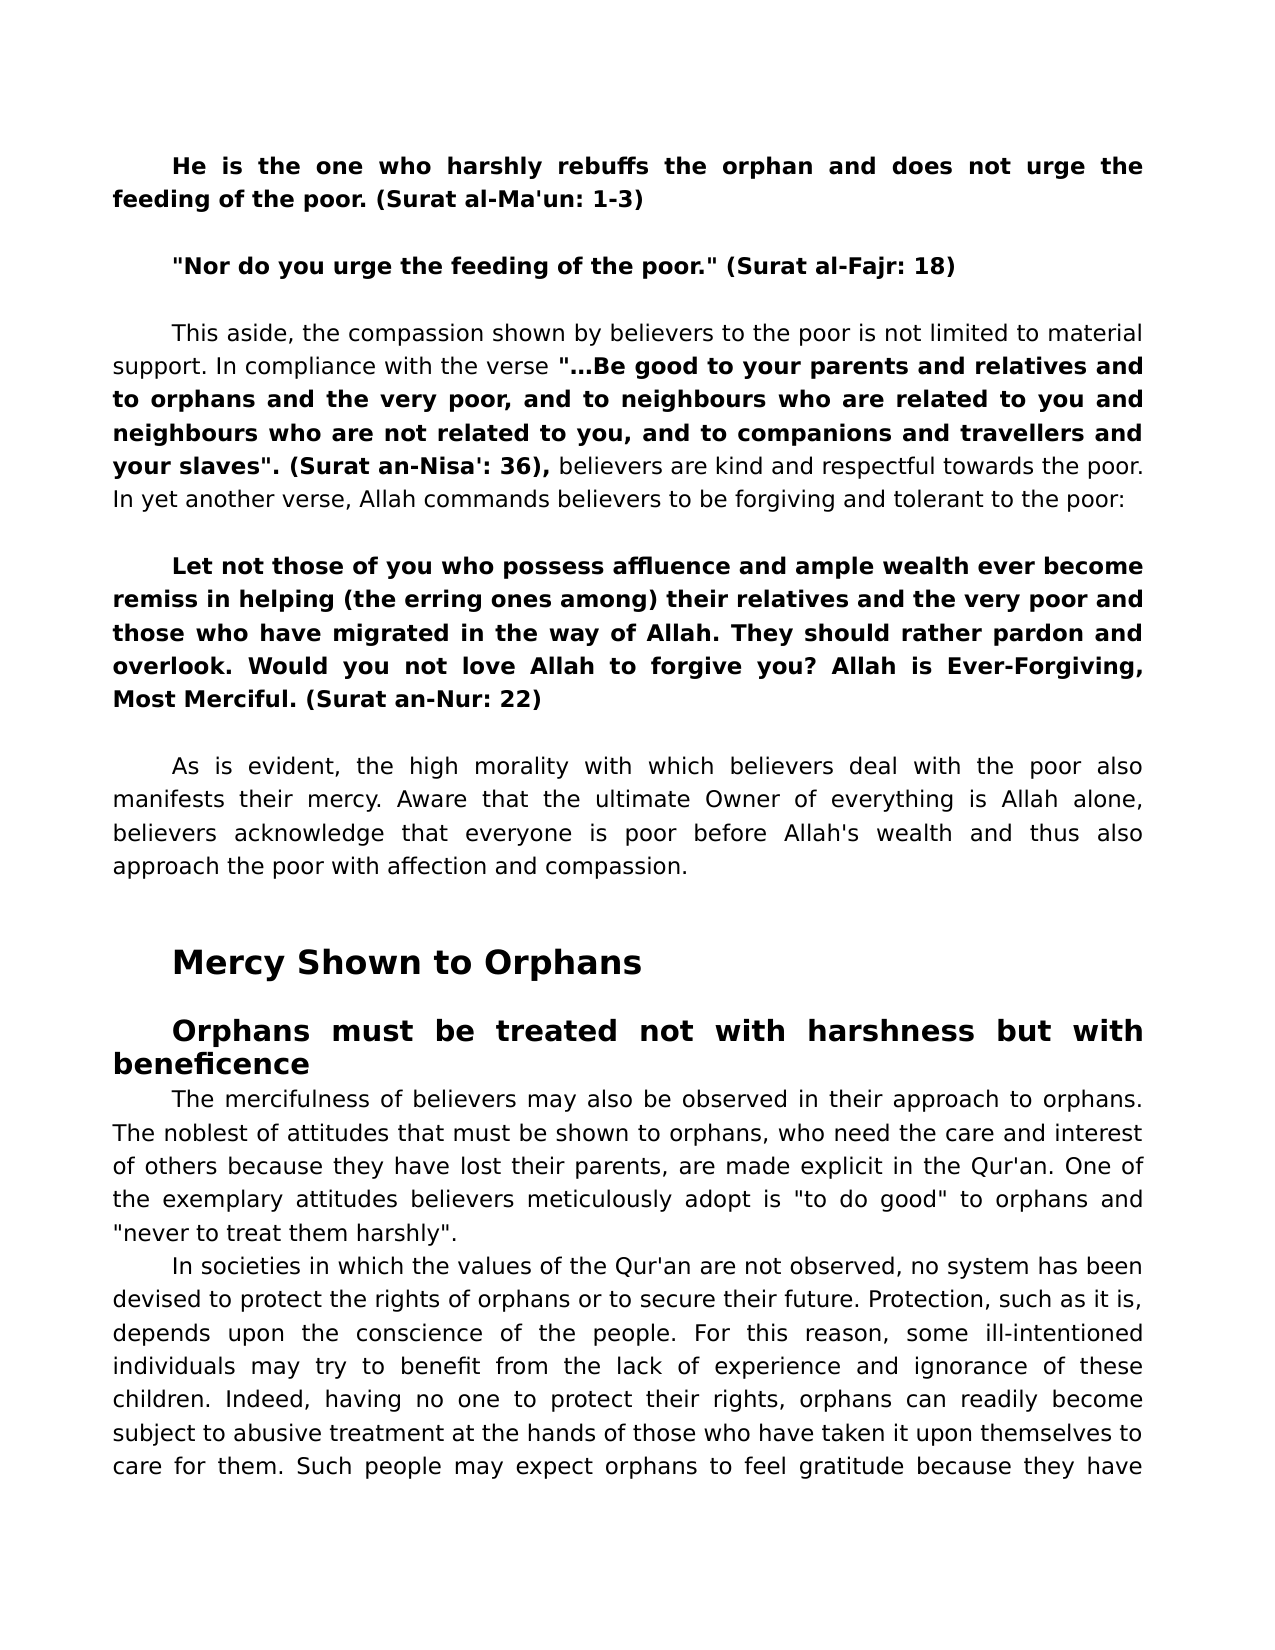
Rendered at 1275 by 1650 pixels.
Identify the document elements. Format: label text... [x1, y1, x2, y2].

text This aside, the compassion shown by believers to the poor is not limited to material support. In compliance with the verse "…Be good to your parents and relatives and to orphans and the very poor, and to neighbours who are related to you and neighbours who are not related to you, and to companions and travellers and your slaves". (Surat an-Nisa': 36), believers are kind and respectful towards the poor. In yet another verse, Allah commands believers to be forgiving and tolerant to the poor: [112, 314, 1145, 514]
text In societies in which the values of the Qur'an are not observed, no system has been devised to protect the rights of orphans or to secure their future. Protection, such as it is, depends upon the conscience of the people. For this reason, some ill-intentioned individuals may try to benefit from the lack of experience and ignorance of these children. Indeed, having no one to protect their rights, orphans can readily become subject to abusive treatment at the hands of those who have taken it upon themselves to care for them. Such people may expect orphans to feel gratitude because they have [112, 1248, 1145, 1481]
text Mercy Shown to Orphans [112, 948, 1145, 981]
text The mercifulness of believers may also be observed in their approach to orphans. The noblest of attitudes that must be shown to orphans, who need the care and interest of others because they have lost their parents, are made explicit in the Qur'an. One of the exemplary attitudes believers meticulously adopt is "to do good" to orphans and "never to treat them harshly". [112, 1081, 1145, 1248]
text Orphans must be treated not with harshness but with beneficence [112, 1014, 1145, 1081]
text As is evident, the high morality with which believers deal with the poor also manifests their mercy. Aware that the ultimate Owner of everything is Allah alone, believers acknowledge that everyone is poor before Allah's wealth and thus also approach the poor with affection and compassion. [112, 748, 1145, 881]
text "Nor do you urge the feeding of the poor." (Surat al-Fajr: 18) [112, 248, 1145, 281]
text Let not those of you who possess affluence and ample wealth ever become remiss in helping (the erring ones among) their relatives and the very poor and those who have migrated in the way of Allah. They should rather pardon and overlook. Would you not love Allah to forgive you? Allah is Ever-Forgiving, Most Merciful. (Surat an-Nur: 22) [112, 548, 1145, 714]
text He is the one who harshly rebuffs the orphan and does not urge the feeding of the poor. (Surat al-Ma'un: 1-3) [112, 148, 1145, 214]
